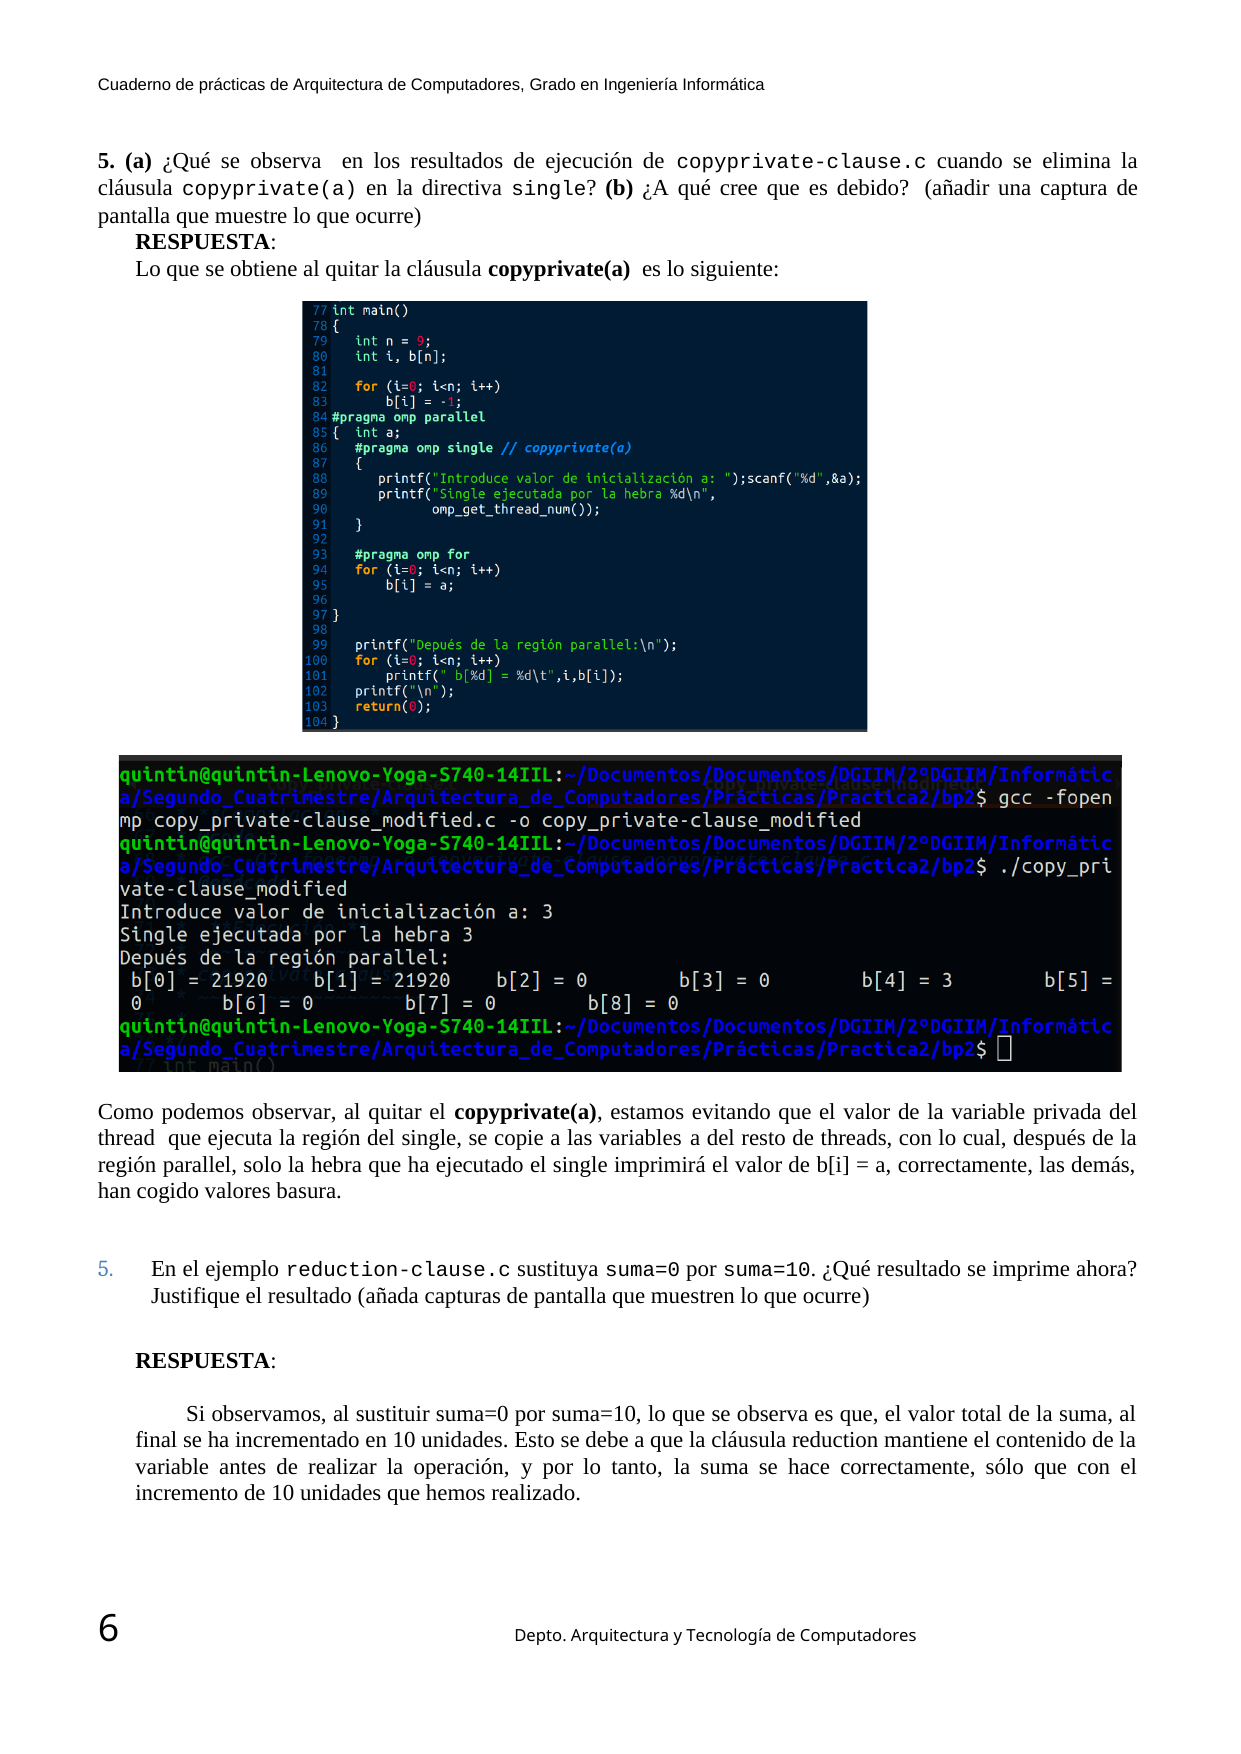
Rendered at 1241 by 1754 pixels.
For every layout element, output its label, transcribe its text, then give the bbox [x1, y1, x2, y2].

text Si observamos, al sustituir suma=0 por suma=10, lo que se observa es que, el valor total de la suma, al final se ha incrementado en 10 unidades. Esto se debe a que la cláusula reduction mantiene el contenido de la variable antes de realizar la operación, y por lo tanto, la suma se hace correctamente, sólo que con el incremento de 10 unidades que hemos realizado. [135, 1400, 1138, 1506]
picture [118, 755, 1122, 1072]
text Como podemos observar, al quitar el copyprivate(a), estamos evitando que el valor de la variable privada del thread que ejecuta la región del single, se copie a las variables a del resto de threads, con lo cual, después de la región parallel, solo la hebra que ha ejecutado el single imprimirá el valor de b[i] = a, correctamente, las demás, han cogido valores basura. [98, 1098, 1138, 1203]
text RESPUESTA: [135, 228, 1138, 255]
list En el ejemplo reduction-clause.c sustituya suma=0 por suma=10. ¿Qué resultado se imprime ahora? Justifique el resultado (añada capturas de pantalla que muestren lo que ocurre) [98, 1255, 1138, 1309]
text Lo que se obtiene al quitar la cláusula copyprivate(a) es lo siguiente: [135, 255, 1138, 281]
picture [302, 301, 868, 732]
list 5. (a) ¿Qué se observa en los resultados de ejecución de copyprivate-clause.c cuando se elimina la cláusula copyprivate(a) en la directiva single? (b) ¿A qué cree que es debido? (añadir una captura de pantalla que muestre lo que ocurre) [98, 147, 1138, 228]
text RESPUESTA: [135, 1347, 1138, 1374]
